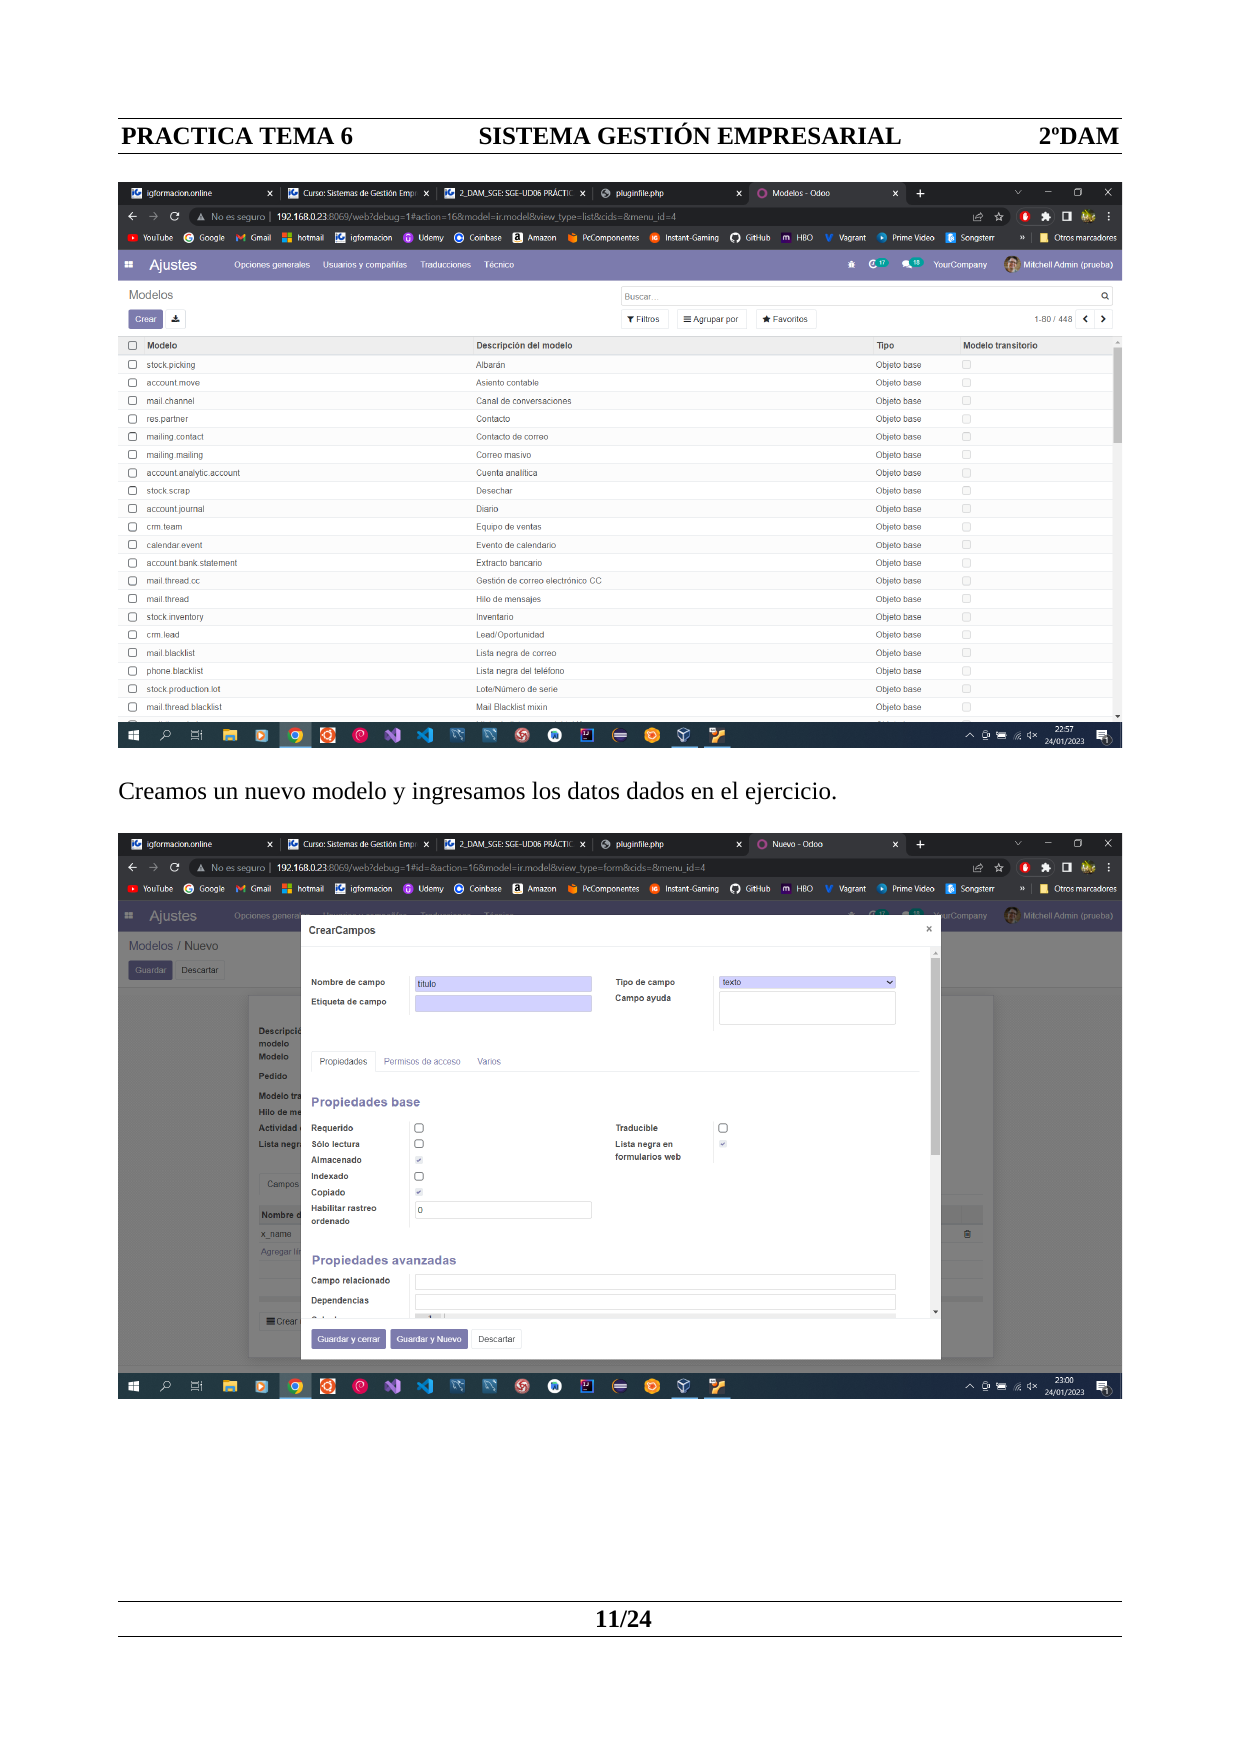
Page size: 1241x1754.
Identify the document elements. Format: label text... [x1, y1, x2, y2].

text Creamos un nuevo modelo y ingresamos los datos dados en el ejercicio. [118, 776, 1122, 805]
picture [118, 182, 1123, 748]
picture [118, 833, 1123, 1399]
